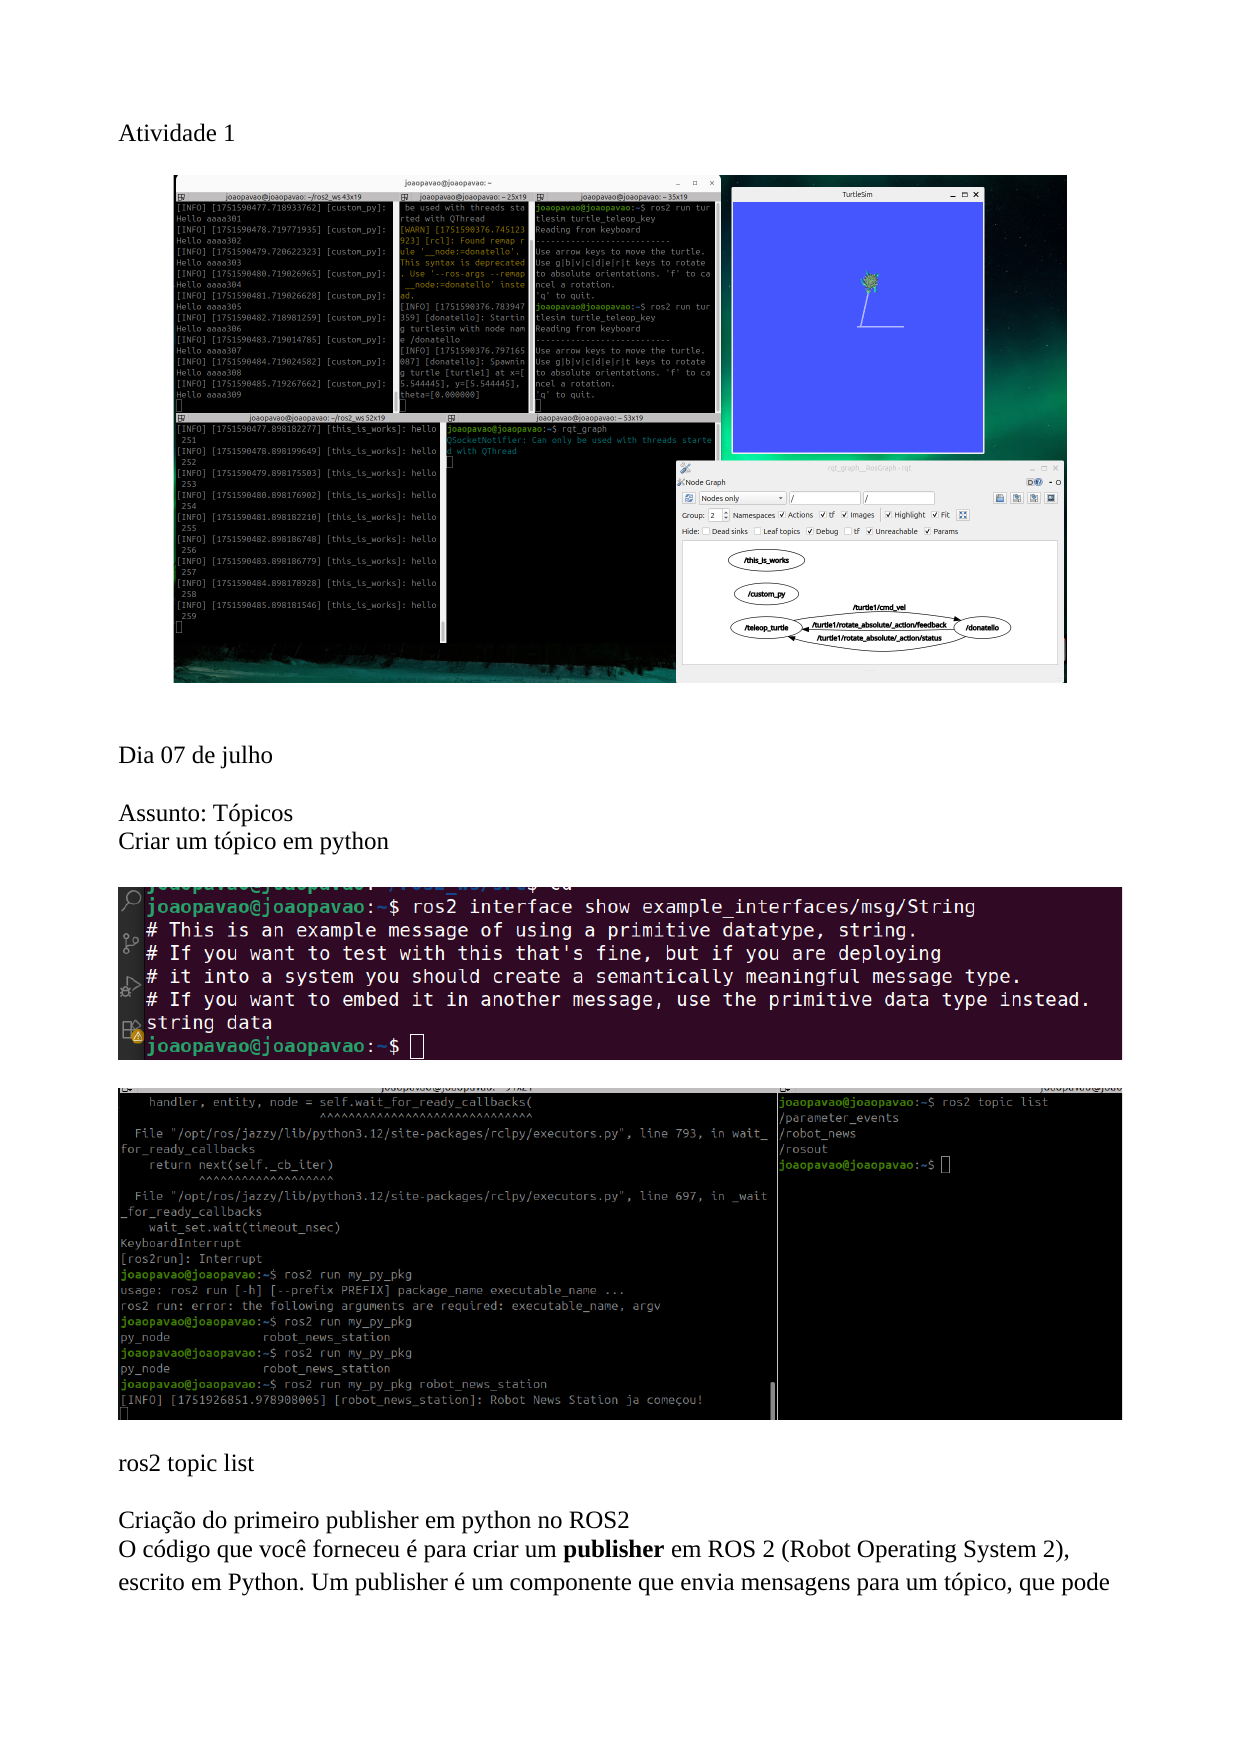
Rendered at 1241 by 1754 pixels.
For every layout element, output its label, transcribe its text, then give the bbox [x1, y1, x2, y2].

picture [173, 175, 1067, 683]
picture [118, 887, 1123, 1060]
text Assunto: Tópicos [118, 798, 1122, 826]
text O código que você forneceu é para criar um publisher em ROS 2 (Robot Operating System 2), escrito em Python. Um publisher é um componente que envia mensagens para um tópico, que pode [118, 1534, 1122, 1596]
text ros2 topic list [118, 1448, 1122, 1477]
text Dia 07 de julho [118, 740, 1122, 769]
picture [118, 1088, 1123, 1420]
text Criar um tópico em python [118, 826, 1122, 855]
text Criação do primeiro publisher em python no ROS2 [118, 1506, 1122, 1534]
text Atividade 1 [118, 118, 1122, 147]
